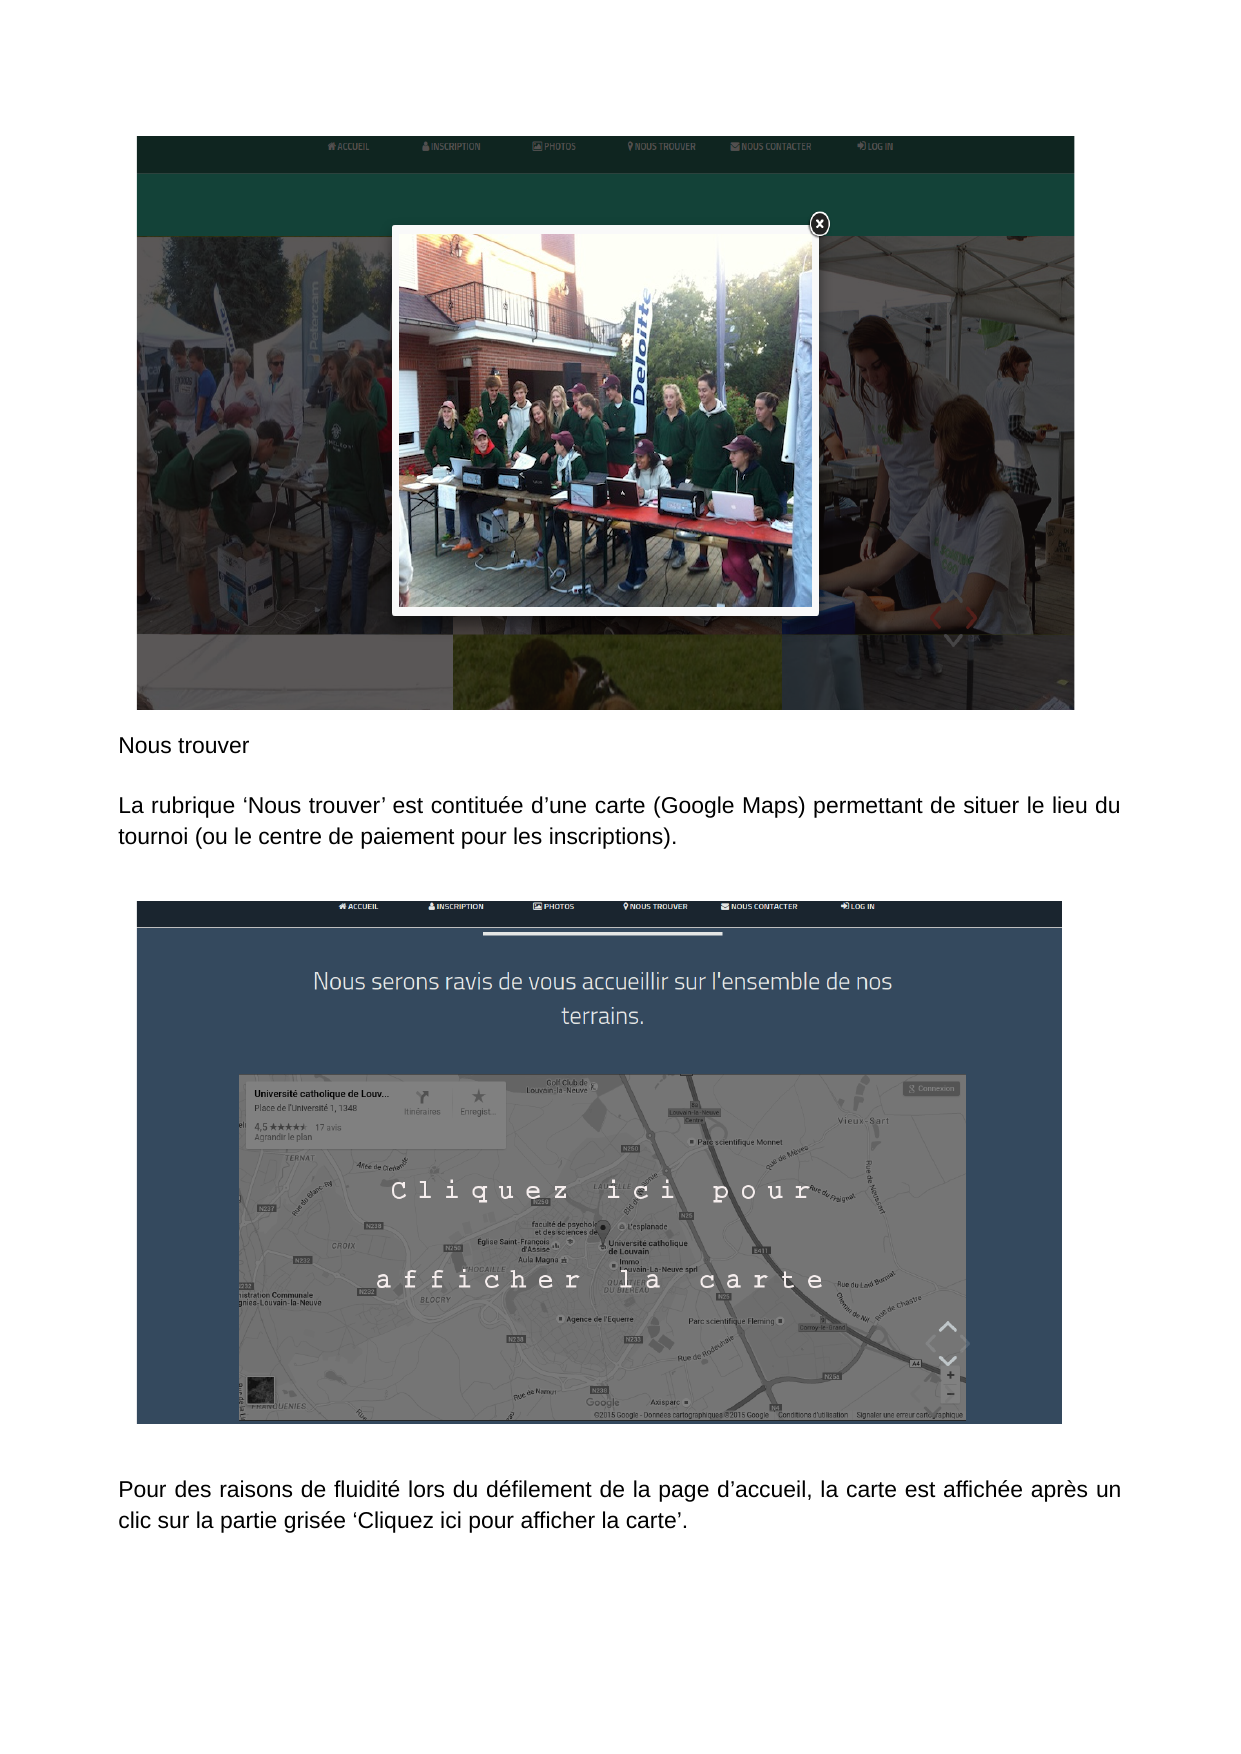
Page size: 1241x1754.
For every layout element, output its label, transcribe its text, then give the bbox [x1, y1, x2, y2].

text La rubrique ‘Nous trouver’ est contituée d’une carte (Google Maps) permettant de situer le lieu du tournoi (ou le centre de paiement pour les inscriptions). [118, 792, 1122, 849]
text Pour des raisons de fluidité lors du défilement de la page d’accueil, la carte est affichée après un clic sur la partie grisée ‘Cliquez ici pour afficher la carte’. [118, 1476, 1122, 1533]
picture [136, 136, 1075, 710]
text Nous trouver [118, 732, 1122, 758]
picture [136, 901, 1062, 1424]
